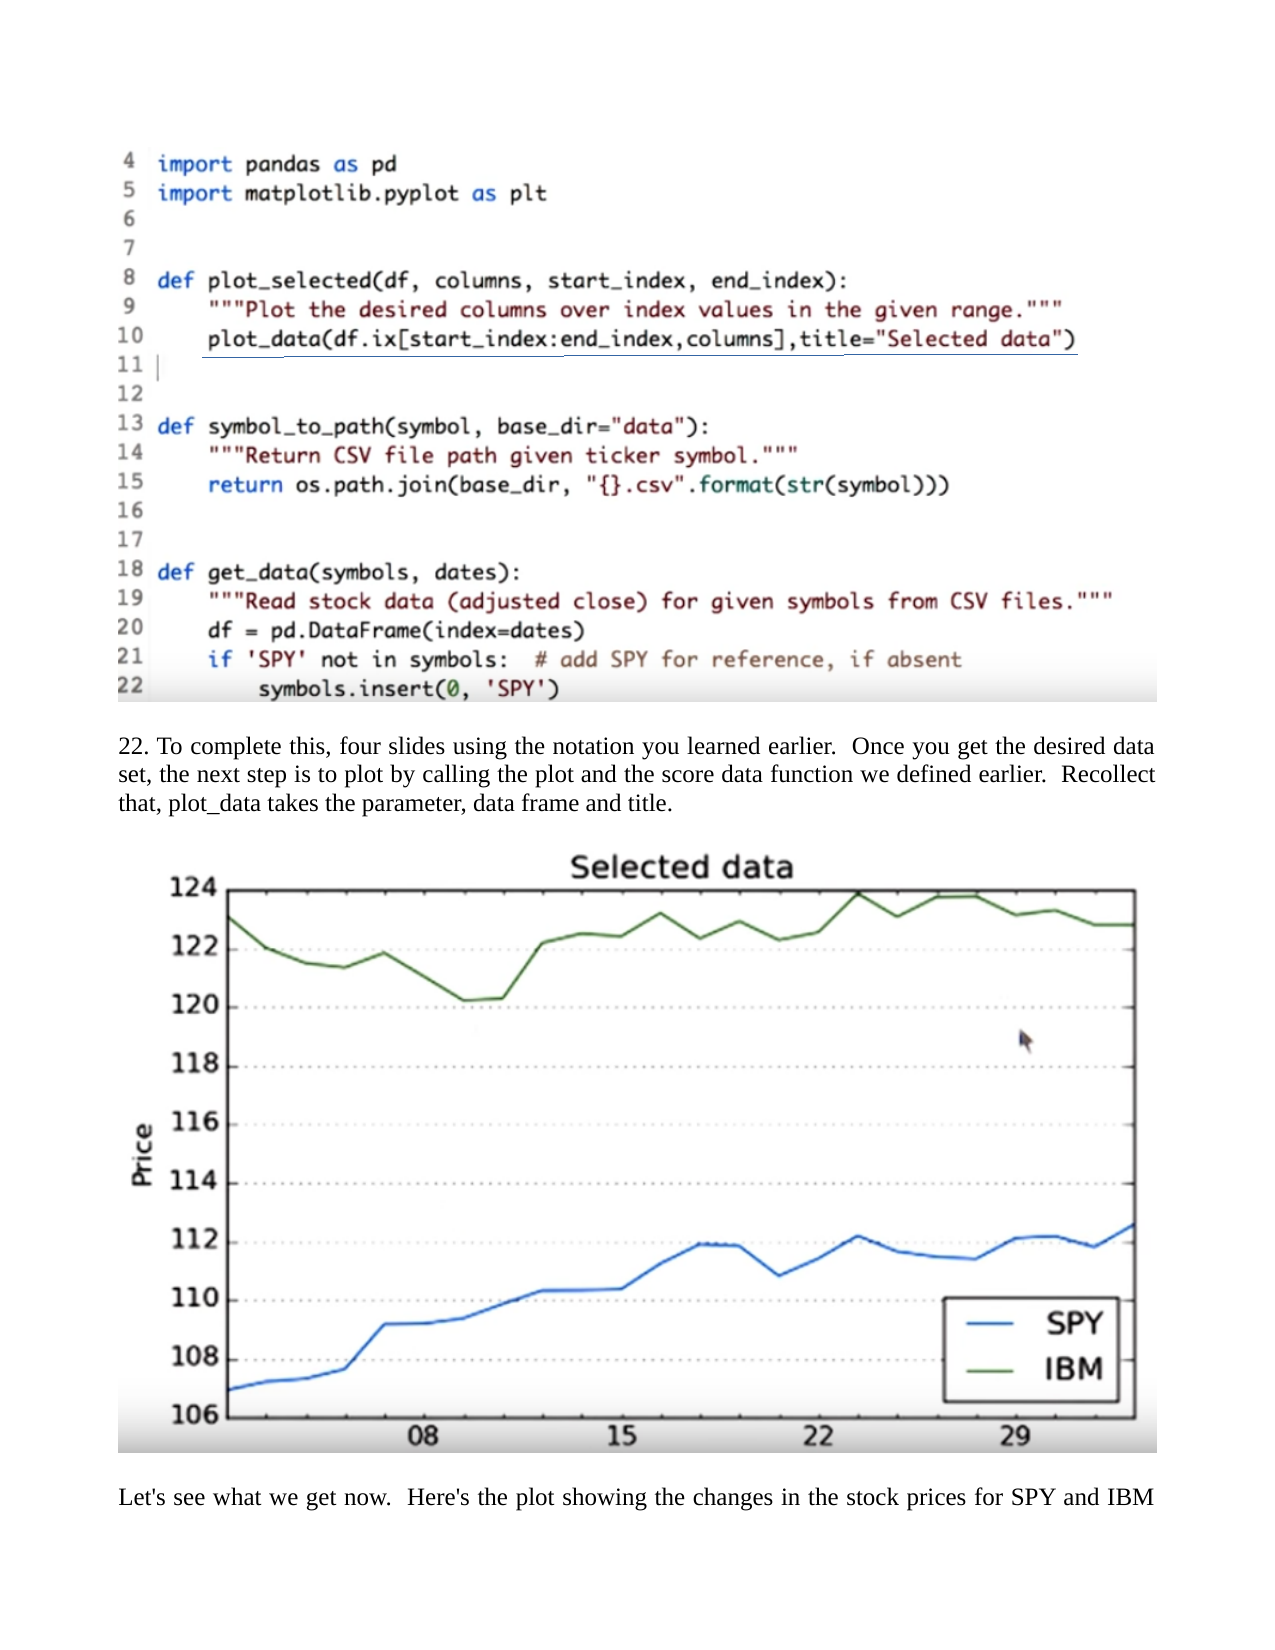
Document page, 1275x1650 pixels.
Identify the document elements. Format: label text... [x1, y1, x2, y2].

text Let's see what we get now. Here's the plot showing the changes in the stock prices for SPY and IBM [118, 1482, 1157, 1510]
text 22. To complete this, four slides using the notation you learned earlier. Once you get the desired data set, the next step is to plot by calling the plot and the score data function we defined earlier. Recollect that, plot_data takes the parameter, data frame and title. [118, 731, 1157, 817]
picture [118, 146, 1157, 702]
picture [118, 845, 1157, 1453]
